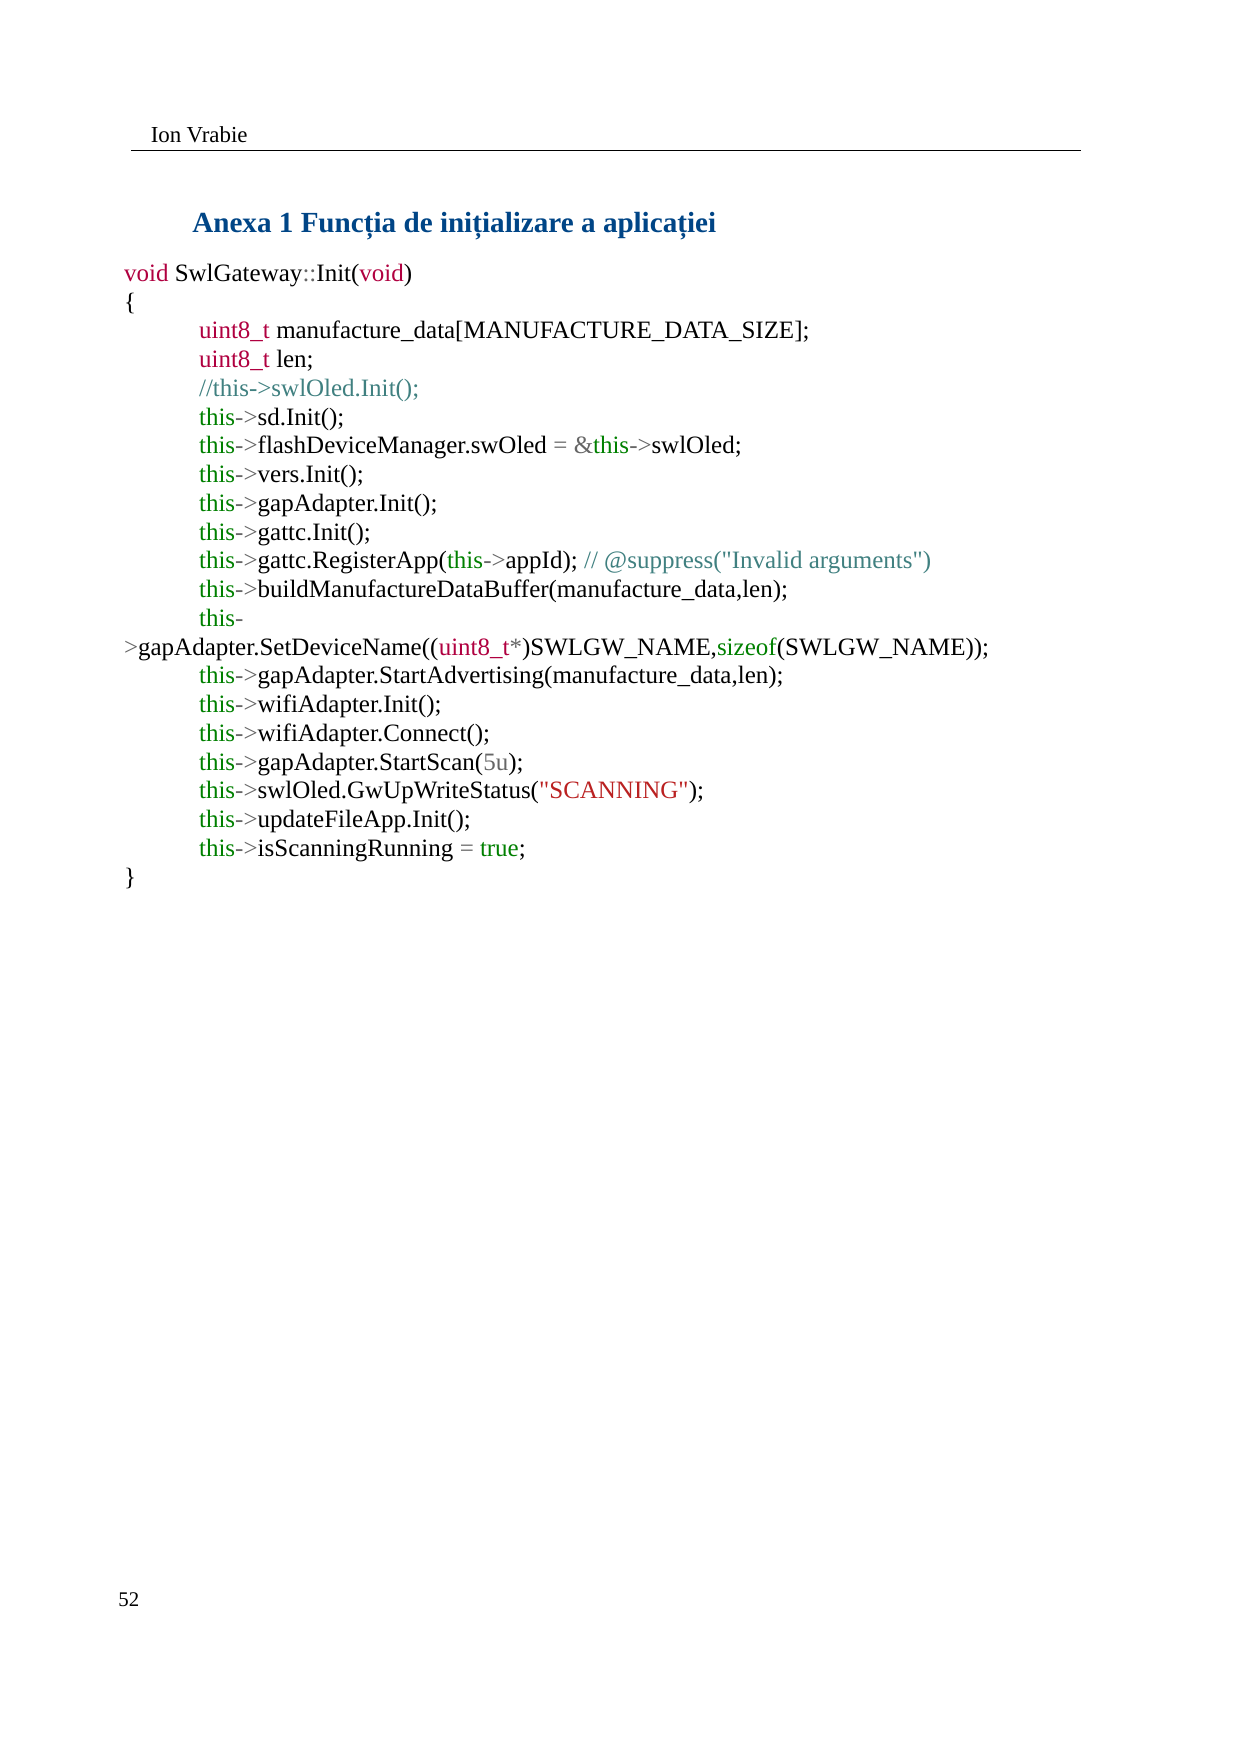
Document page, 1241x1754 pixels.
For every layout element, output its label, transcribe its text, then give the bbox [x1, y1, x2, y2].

subtitle Anexa 1 Funcția de inițializare a aplicației [192, 205, 1093, 239]
